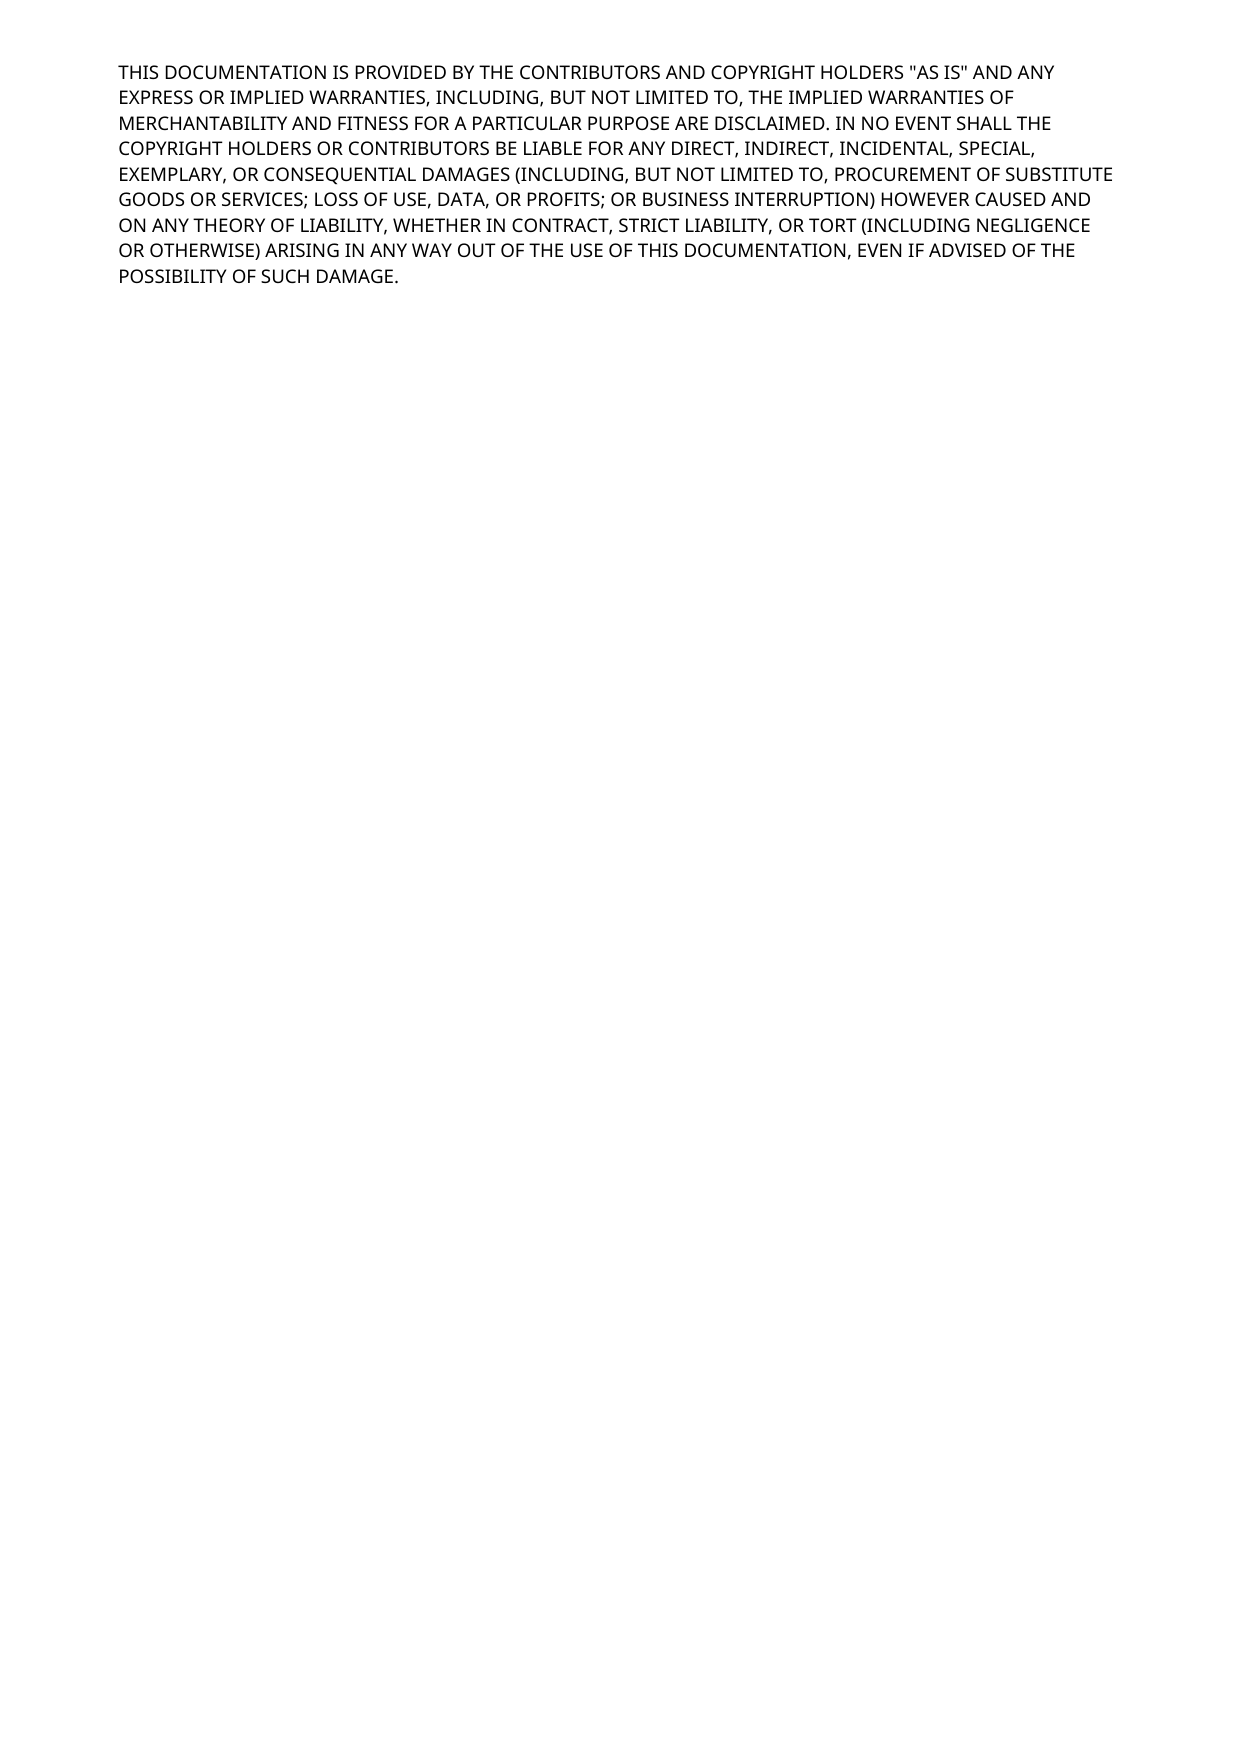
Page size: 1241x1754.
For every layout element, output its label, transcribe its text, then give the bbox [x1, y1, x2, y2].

text THIS DOCUMENTATION IS PROVIDED BY THE CONTRIBUTORS AND COPYRIGHT HOLDERS "AS IS" AND ANY EXPRESS OR IMPLIED WARRANTIES, INCLUDING, BUT NOT LIMITED TO, THE IMPLIED WARRANTIES OF MERCHANTABILITY AND FITNESS FOR A PARTICULAR PURPOSE ARE DISCLAIMED. IN NO EVENT SHALL THE COPYRIGHT HOLDERS OR CONTRIBUTORS BE LIABLE FOR ANY DIRECT, INDIRECT, INCIDENTAL, SPECIAL, EXEMPLARY, OR CONSEQUENTIAL DAMAGES (INCLUDING, BUT NOT LIMITED TO, PROCUREMENT OF SUBSTITUTE GOODS OR SERVICES; LOSS OF USE, DATA, OR PROFITS; OR BUSINESS INTERRUPTION) HOWEVER CAUSED AND ON ANY THEORY OF LIABILITY, WHETHER IN CONTRACT, STRICT LIABILITY, OR TORT (INCLUDING NEGLIGENCE OR OTHERWISE) ARISING IN ANY WAY OUT OF THE USE OF THIS DOCUMENTATION, EVEN IF ADVISED OF THE POSSIBILITY OF SUCH DAMAGE. [118, 59, 1122, 289]
